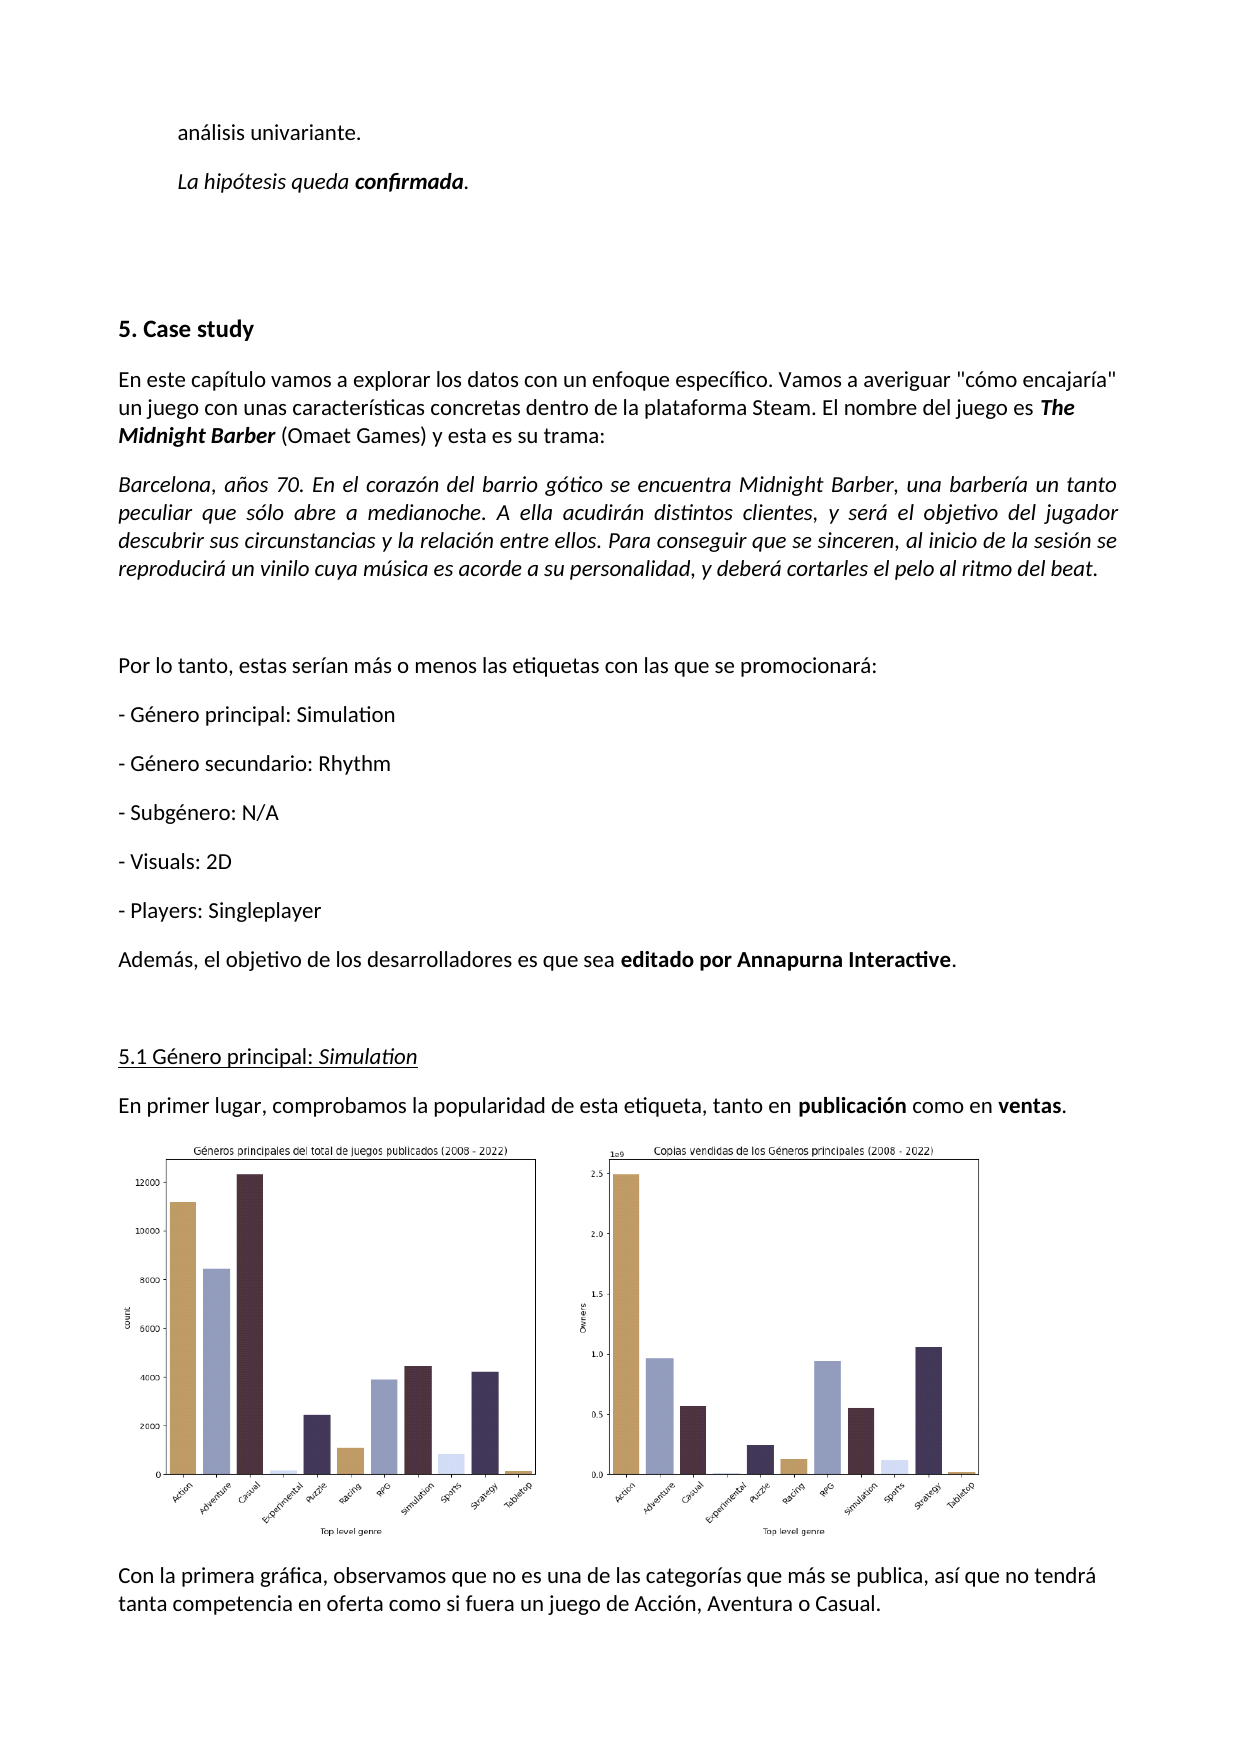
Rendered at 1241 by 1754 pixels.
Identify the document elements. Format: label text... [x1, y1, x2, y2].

text 5.1 Género principal: Simulation [118, 1042, 1122, 1070]
text La hipótesis queda confirmada. [177, 167, 1122, 195]
text Con la primera gráfica, observamos que no es una de las categorías que más se publica, así que no tendrá tanta competencia en oferta como si fuera un juego de Acción, Aventura o Casual. [118, 1561, 1122, 1617]
text - Género secundario: Rhythm [118, 749, 1122, 777]
text Además, el objetivo de los desarrolladores es que sea editado por Annapurna Interactive. [118, 945, 1122, 973]
text En primer lugar, comprobamos la popularidad de esta etiqueta, tanto en publicación como en ventas. [118, 1091, 1122, 1119]
text - Visuals: 2D [118, 847, 1122, 875]
text - Subgénero: N/A [118, 798, 1122, 826]
text Barcelona, años 70. En el corazón del barrio gótico se encuentra Midnight Barber, una barbería un tanto peculiar que sólo abre a medianoche. A ella acudirán distintos clientes, y será el objetivo del jugador descubrir sus circunstancias y la relación entre ellos. Para conseguir que se sinceren, al inicio de la sesión se reproducirá un vinilo cuya música es acorde a su personalidad, y deberá cortarles el pelo al ritmo del beat. [118, 470, 1122, 582]
text 5. Case study [118, 313, 1122, 344]
text - Players: Singleplayer [118, 896, 1122, 924]
text análisis univariante. [177, 118, 1122, 146]
text Por lo tanto, estas serían más o menos las etiquetas con las que se promocionará: [118, 652, 1122, 679]
text En este capítulo vamos a explorar los datos con un enfoque específico. Vamos a averiguar "cómo encajaría" un juego con unas características concretas dentro de la plataforma Steam. El nombre del juego es The Midnight Barber (Omaet Games) y esta es su trama: [118, 365, 1122, 449]
text - Género principal: Simulation [118, 700, 1122, 728]
